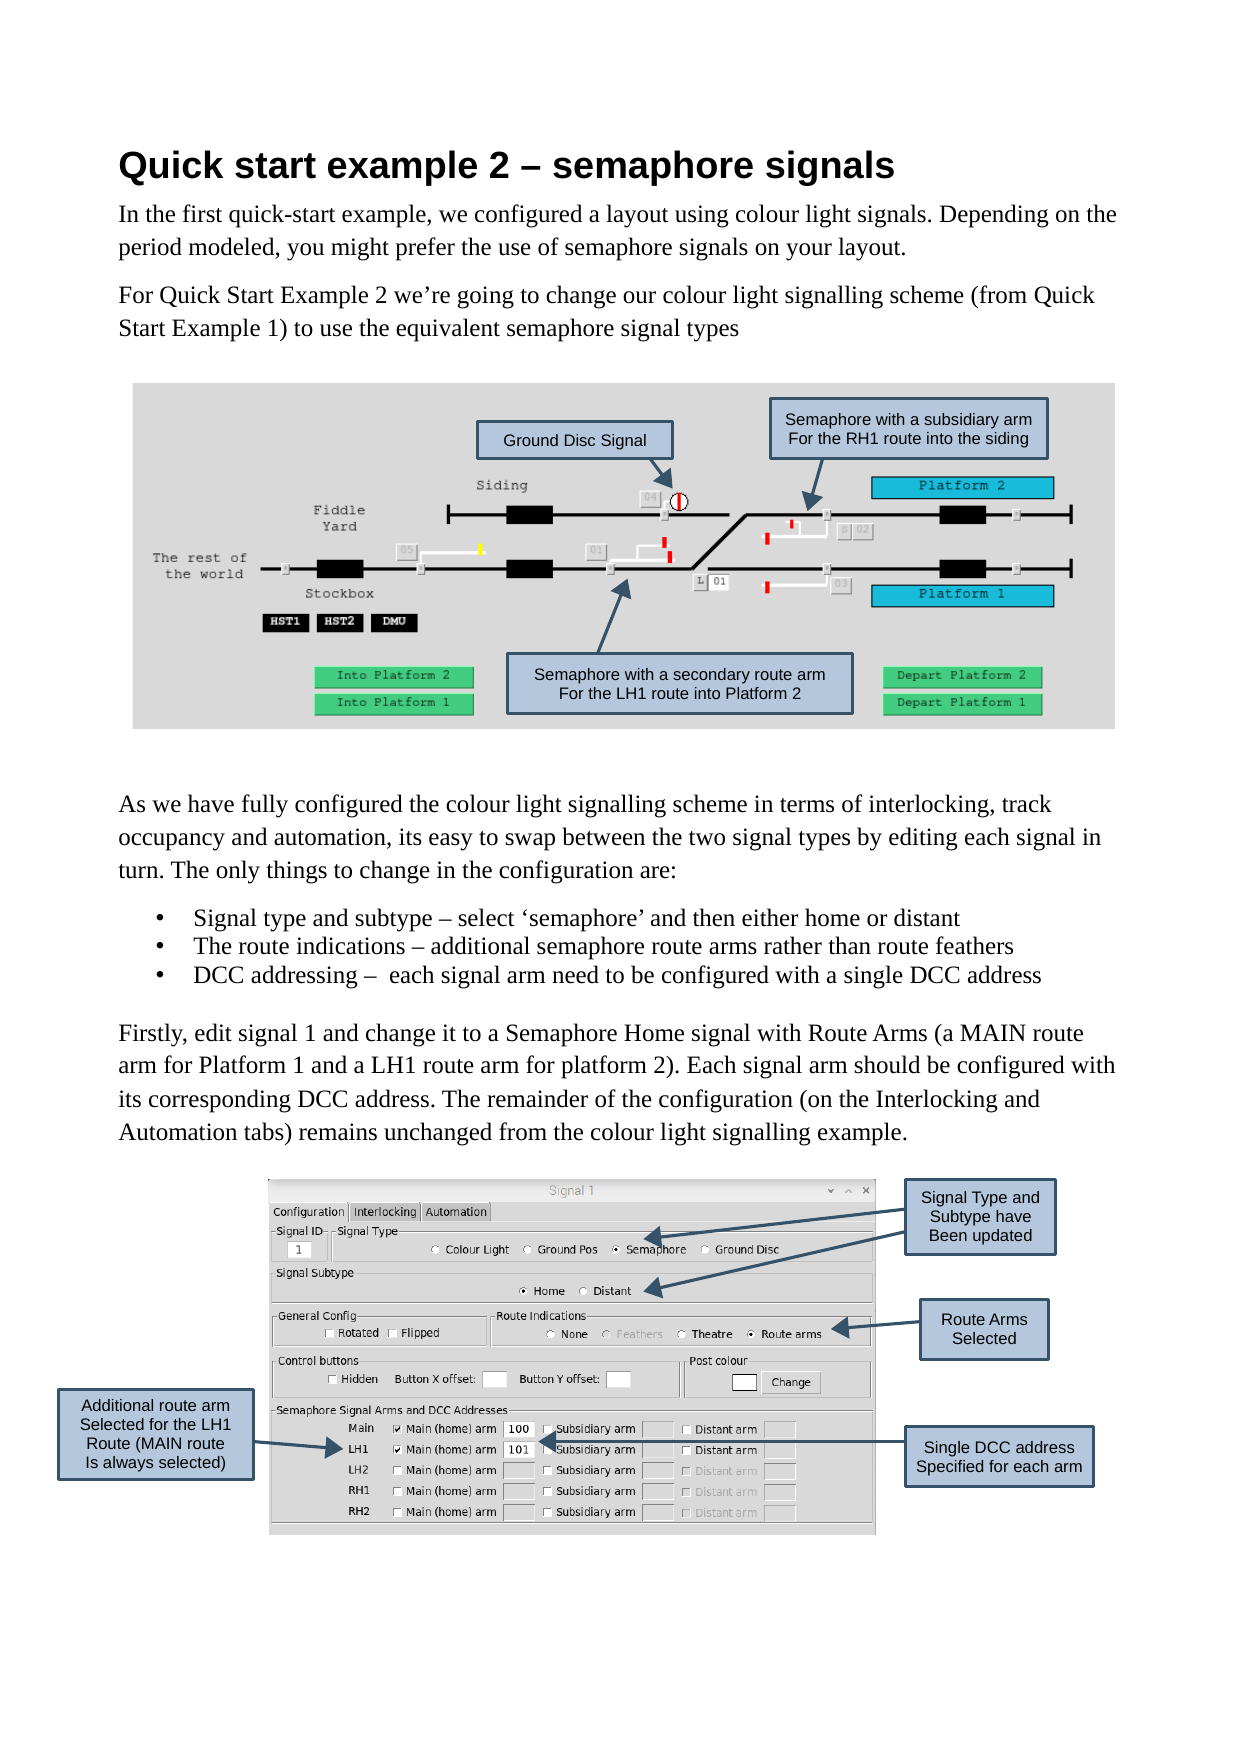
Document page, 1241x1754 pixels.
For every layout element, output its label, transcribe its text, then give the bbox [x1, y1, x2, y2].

text For Quick Start Example 2 we’re going to change our colour light signalling scheme (from Quick Start Example 1) to use the equivalent semaphore signal types [118, 280, 1122, 342]
picture [132, 383, 1115, 729]
picture [268, 1179, 876, 1535]
text In the first quick-start example, we configured a layout using colour light signals. Depending on the period modeled, you might prefer the use of semaphore signals on your layout. [118, 199, 1122, 261]
list DCC addressing – each signal arm need to be configured with a single DCC address [156, 960, 1122, 989]
list Signal type and subtype – select ‘semaphore’ and then either home or distant [156, 903, 1122, 931]
text As we have fully configured the colour light signalling scheme in terms of interlocking, track occupancy and automation, its easy to swap between the two signal types by editing each signal in turn. The only things to change in the configuration are: [118, 789, 1122, 884]
subtitle Quick start example 2 – semaphore signals [118, 143, 1122, 187]
text Firstly, edit signal 1 and change it to a Semaphore Home signal with Route Arms (a MAIN route arm for Platform 1 and a LH1 route arm for platform 2). Each signal arm should be configured with its corresponding DCC address. The remainder of the configuration (on the Interlocking and Automation tabs) remains unchanged from the colour light signalling example. [118, 1018, 1122, 1145]
list The route indications – additional semaphore route arms rather than route feathers [156, 931, 1122, 960]
